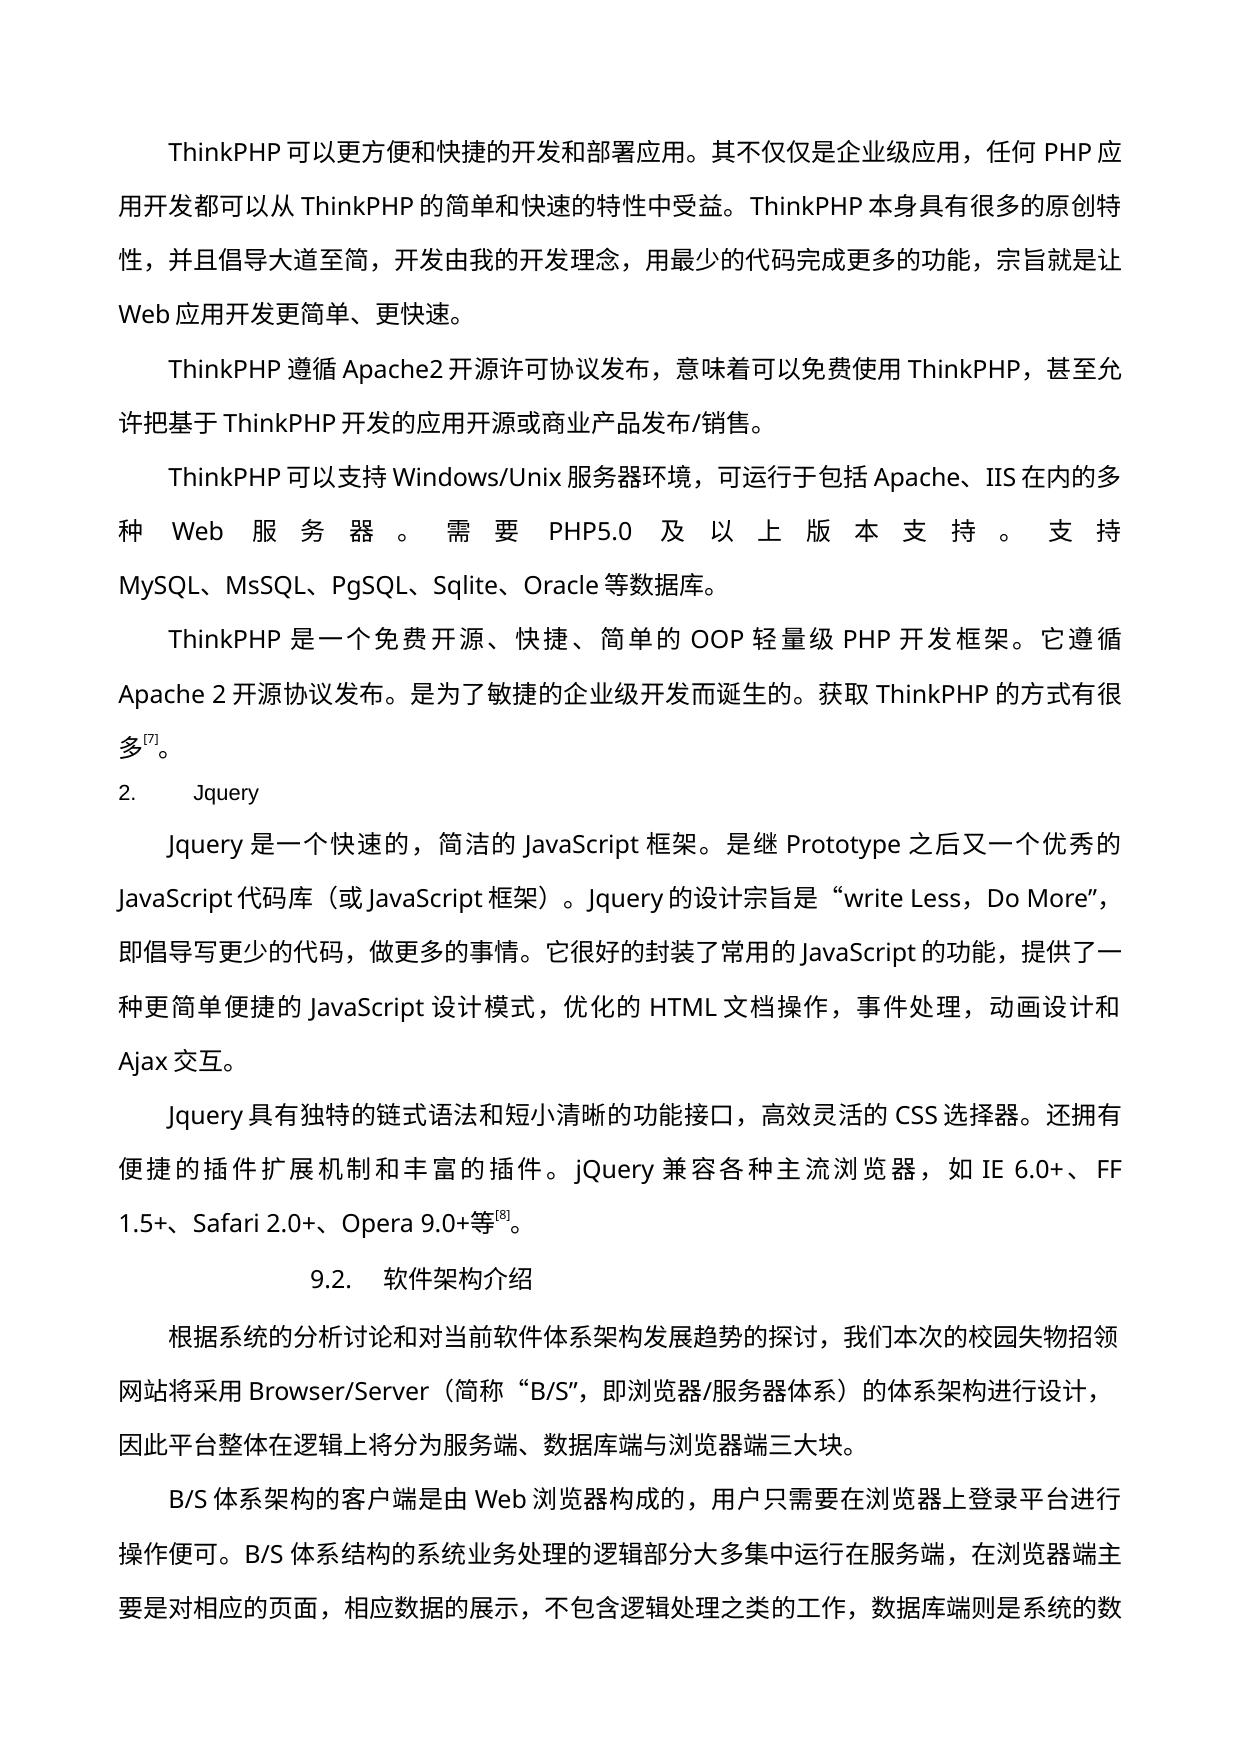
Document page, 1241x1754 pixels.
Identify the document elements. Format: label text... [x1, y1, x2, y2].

text B/S体系架构的客户端是由Web浏览器构成的，用户只需要在浏览器上登录平台进行操作便可。B/S 体系结构的系统业务处理的逻辑部分大多集中运行在服务端，在浏览器端主要是对相应的页面，相应数据的展示，不包含逻辑处理之类的工作，数据库端则是系统的数 [118, 1466, 1122, 1628]
text Jquery具有独特的链式语法和短小清晰的功能接口，高效灵活的CSS选择器。还拥有便捷的插件扩展机制和丰富的插件。jQuery兼容各种主流浏览器，如IE 6.0+、FF 1.5+、Safari 2.0+、Opera 9.0+等[8]。 [118, 1081, 1122, 1243]
text Jquery是一个快速的，简洁的JavaScript框架。是继Prototype之后又一个优秀的JavaScript代码库（或JavaScript框架）。Jquery的设计宗旨是“write Less，Do More”，即倡导写更少的代码，做更多的事情。它很好的封装了常用的JavaScript的功能，提供了一种更简单便捷的JavaScript设计模式，优化的HTML文档操作，事件处理，动画设计和Ajax交互。 [118, 810, 1122, 1081]
subtitle 软件架构介绍 [310, 1260, 1122, 1296]
text 根据系统的分析讨论和对当前软件体系架构发展趋势的探讨，我们本次的校园失物招领网站将采用Browser/Server（简称“B/S”，即浏览器/服务器体系）的体系架构进行设计，因此平台整体在逻辑上将分为服务端、数据库端与浏览器端三大块。 [118, 1303, 1122, 1466]
subtitle Jquery [118, 780, 1122, 805]
text ThinkPHP遵循Apache2开源许可协议发布，意味着可以免费使用ThinkPHP，甚至允许把基于ThinkPHP开发的应用开源或商业产品发布/销售。 [118, 335, 1122, 443]
text ThinkPHP是一个免费开源、快捷、简单的OOP轻量级PHP开发框架。它遵循Apache 2开源协议发布。是为了敏捷的企业级开发而诞生的。获取ThinkPHP的方式有很多[7]。 [118, 606, 1122, 768]
text ThinkPHP可以更方便和快捷的开发和部署应用。其不仅仅是企业级应用，任何PHP应用开发都可以从ThinkPHP的简单和快速的特性中受益。ThinkPHP本身具有很多的原创特性，并且倡导大道至简，开发由我的开发理念，用最少的代码完成更多的功能，宗旨就是让Web应用开发更简单、更快速。 [118, 118, 1122, 335]
text ThinkPHP可以支持Windows/Unix服务器环境，可运行于包括Apache、IIS在内的多种Web服务器。需要PHP5.0及以上版本支持。支持MySQL、MsSQL、PgSQL、Sqlite、Oracle等数据库。 [118, 443, 1122, 606]
